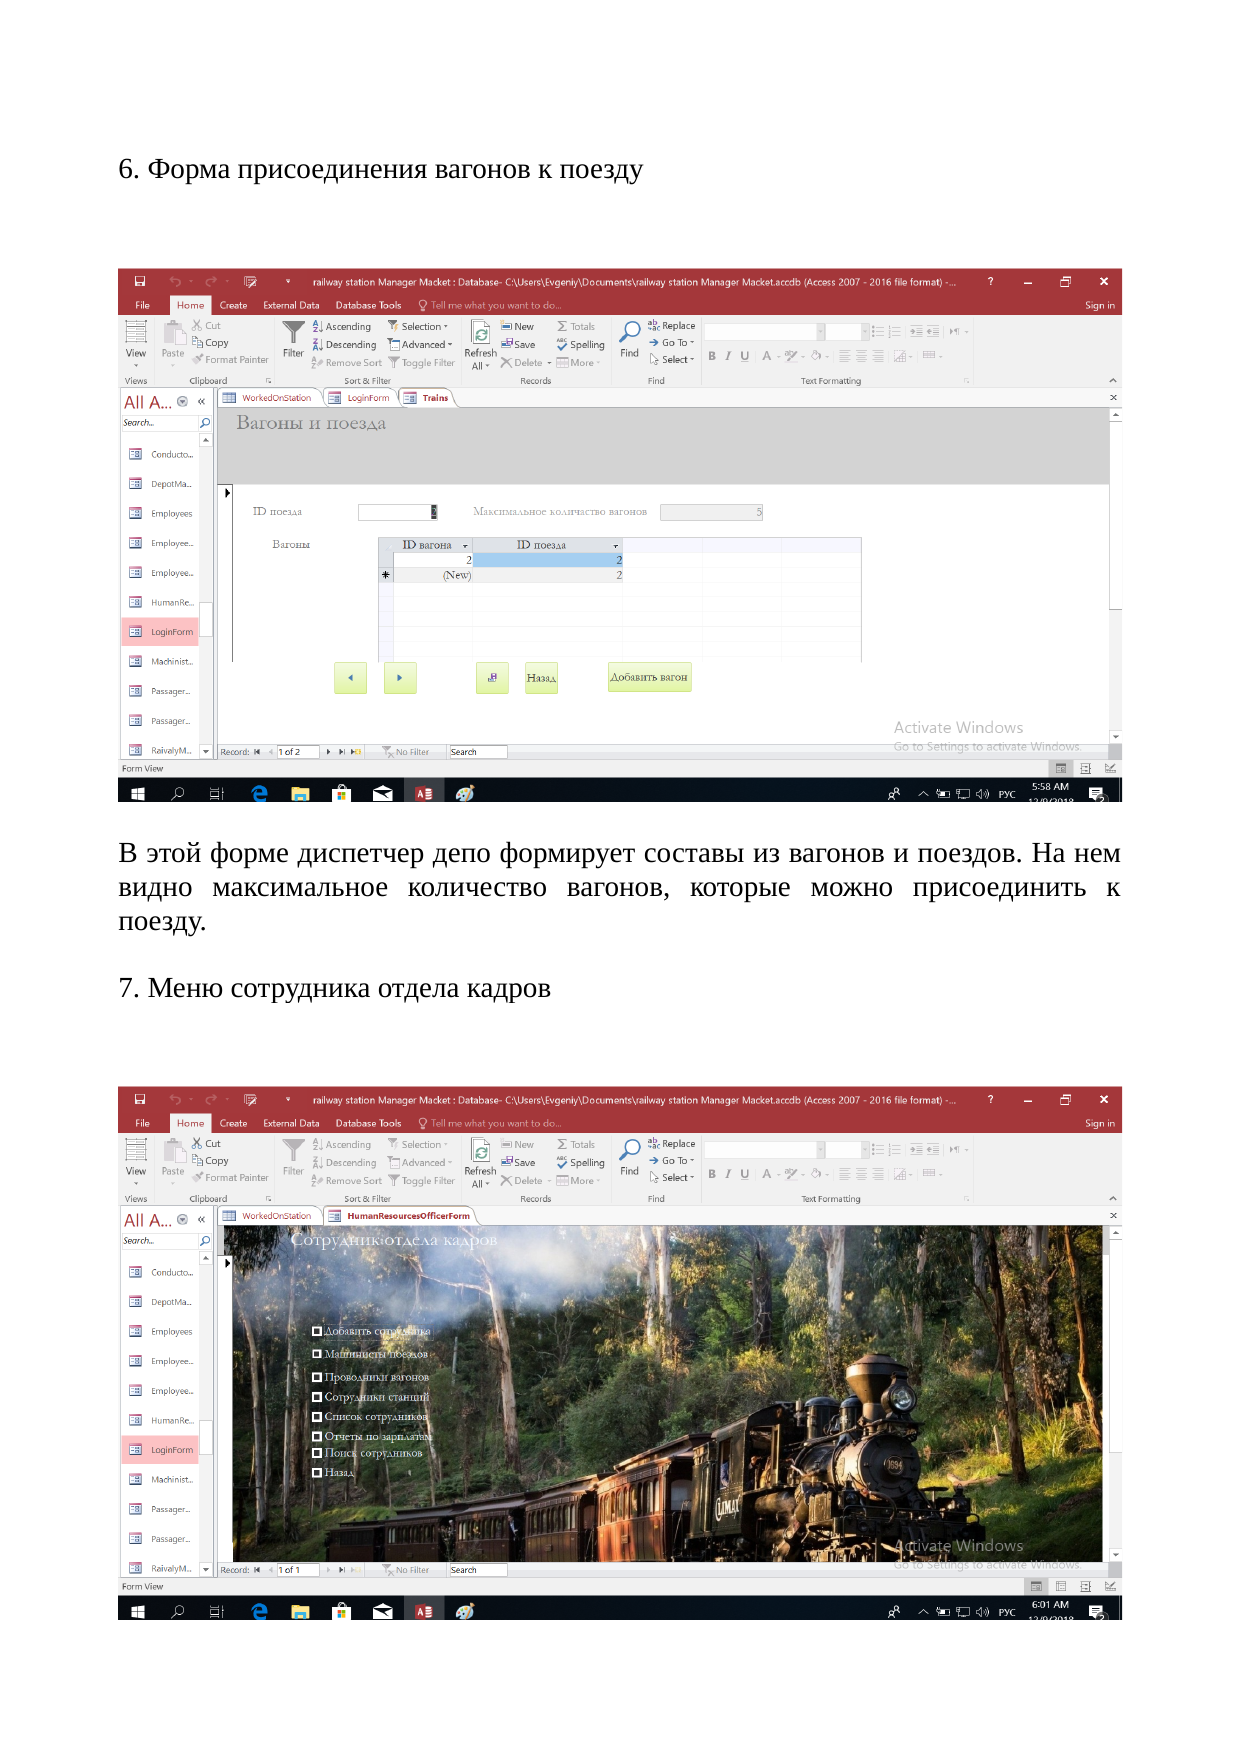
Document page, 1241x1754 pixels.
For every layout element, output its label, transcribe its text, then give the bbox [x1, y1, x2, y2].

text В этой форме диспетчер депо формирует составы из вагонов и поездов. На нем видно максимальное количество вагонов, которые можно присоединить к поезду. [118, 836, 1122, 936]
picture [118, 185, 1123, 802]
picture [118, 1003, 1123, 1620]
text 6. Форма присоединения вагонов к поезду [118, 152, 1122, 185]
text 7. Меню сотрудника отдела кадров [118, 970, 1122, 1003]
